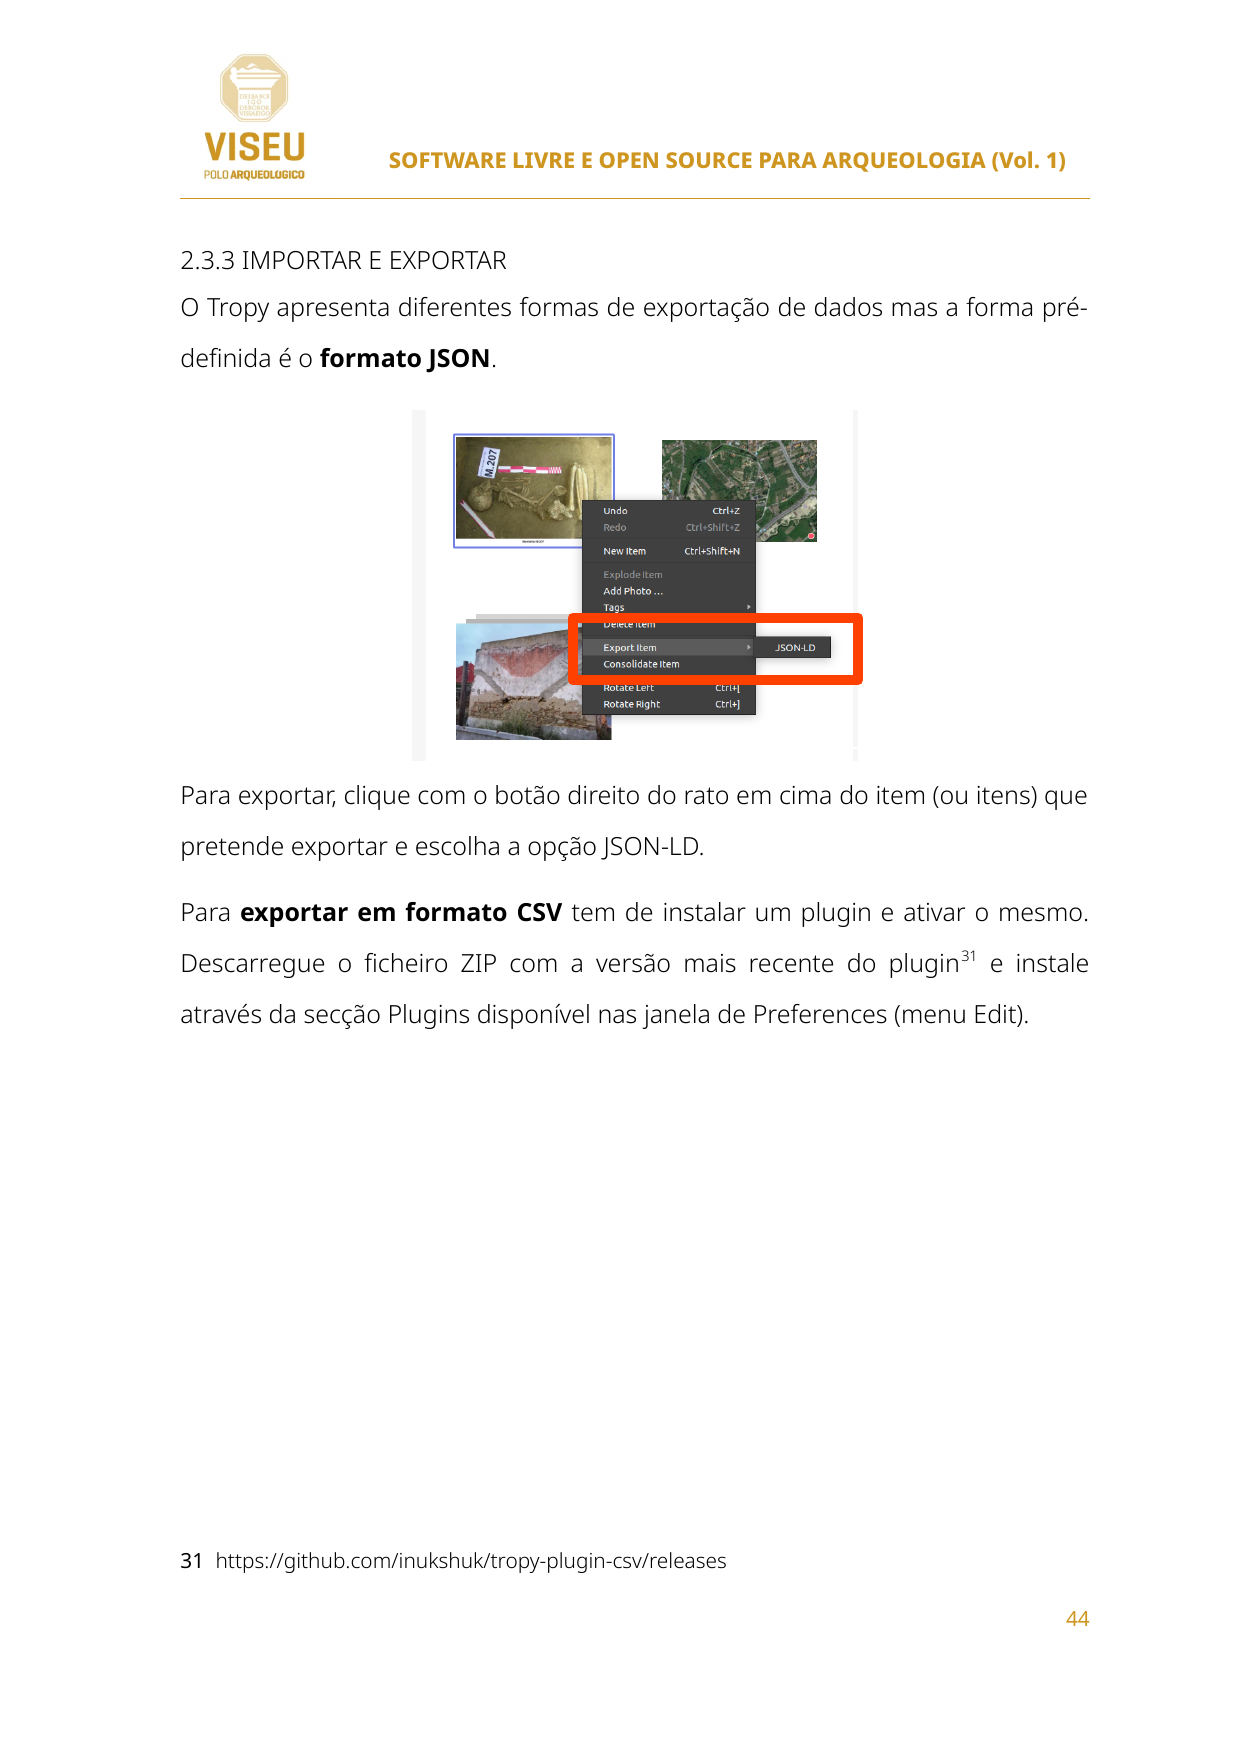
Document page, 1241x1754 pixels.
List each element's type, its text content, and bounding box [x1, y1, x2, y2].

text O Tropy apresenta diferentes formas de exportação de dados mas a forma pré-definida é o formato JSON. [180, 289, 1090, 374]
picture [578, 623, 700, 675]
text Para exportar em formato CSV tem de instalar um plugin e ativar o mesmo. Descarregue o ficheiro ZIP com a versão mais recente do plugin e instale através da secção Plugins disponível nas janela de Preferences (menu Edit). [180, 894, 1090, 1030]
text Para exportar, clique com o botão direito do rato em cima do item (ou itens) que pretende exportar e escolha a opção JSON-LD. [180, 406, 1090, 863]
picture [411, 410, 700, 761]
text https://github.com/inukshuk/tropy-plugin-csv/releases [180, 1547, 1090, 1575]
subtitle 2.3.3 Importar e Exportar [180, 243, 1090, 277]
